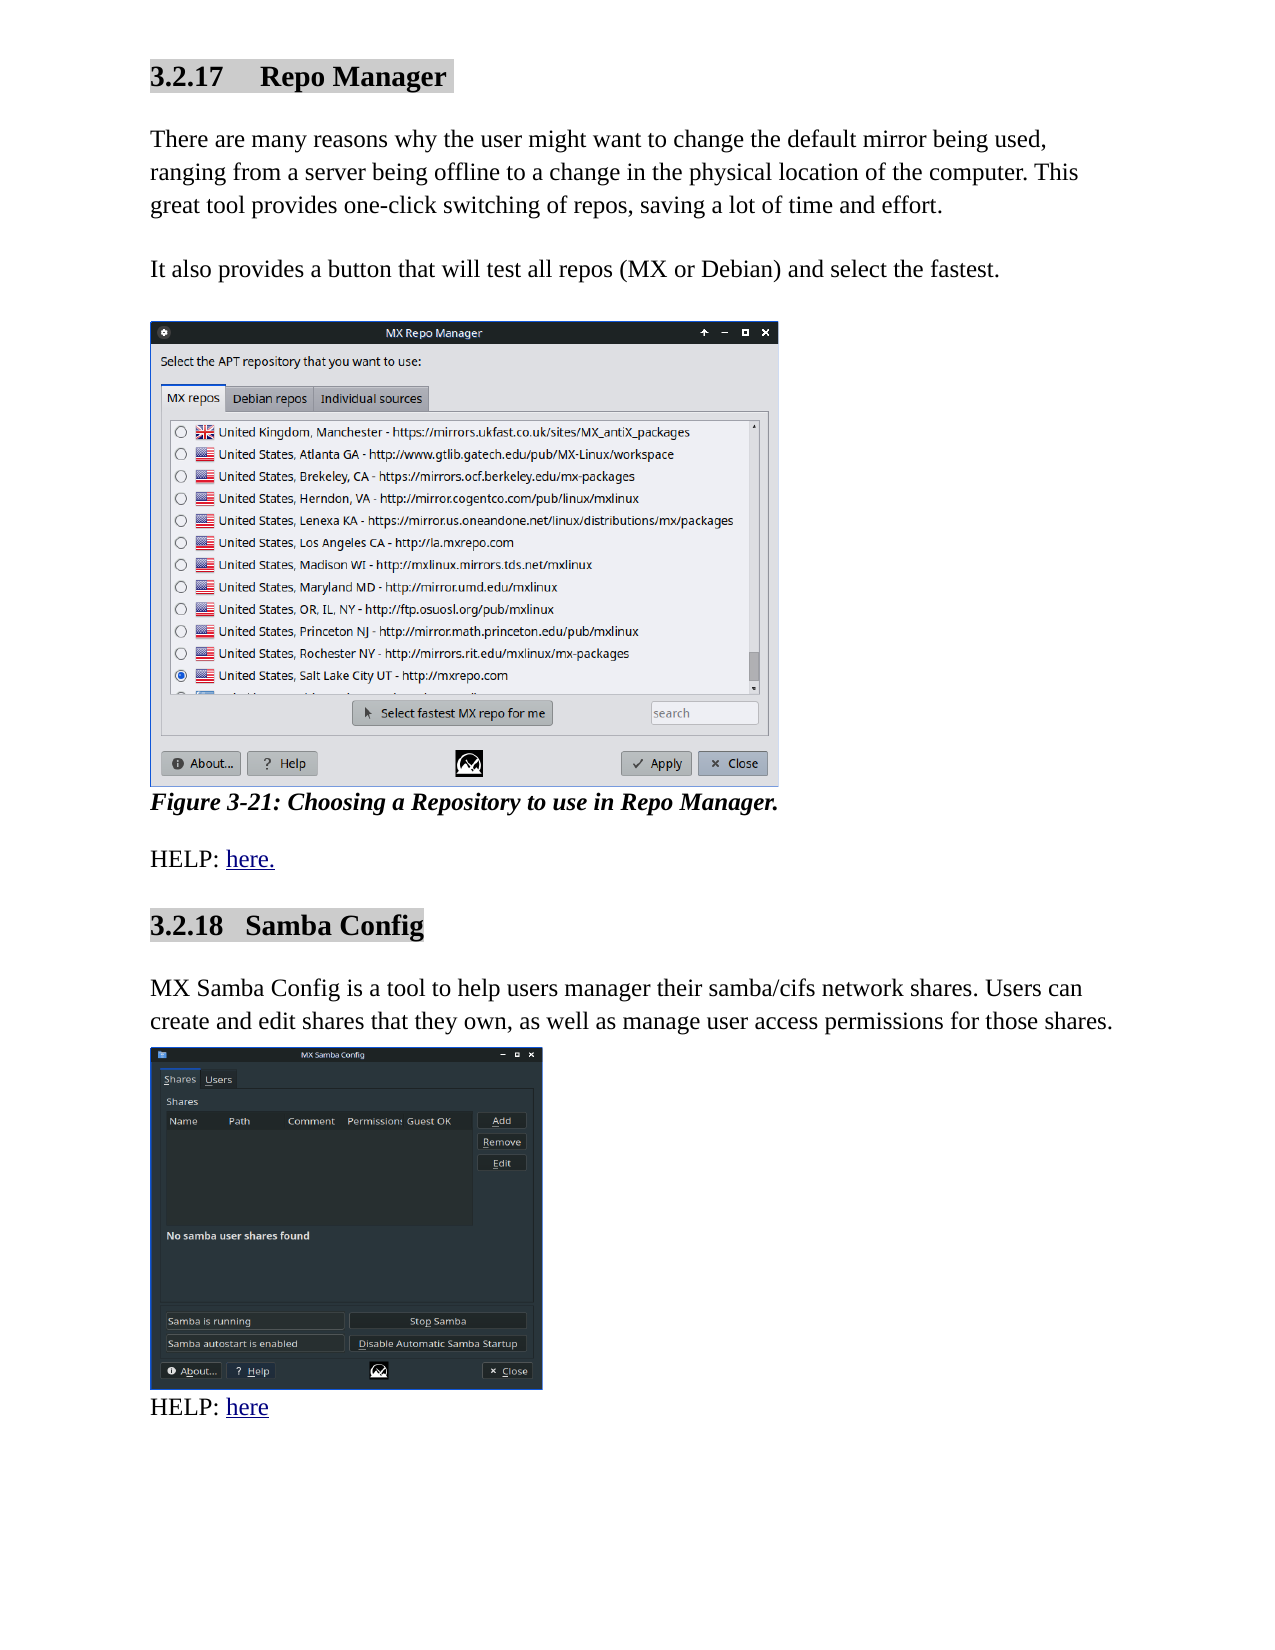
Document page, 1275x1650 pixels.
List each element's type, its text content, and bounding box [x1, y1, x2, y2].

text MX Samba Config is a tool to help users manager their samba/cifs network shares. Users can create and edit shares that they own, as well as manage user access permissions for those shares. [150, 973, 1125, 1035]
text There are many reasons why the user might want to change the default mirror being used, ranging from a server being offline to a change in the physical location of the computer. This great tool provides one-click switching of repos, saving a lot of time and effort. [150, 124, 1125, 219]
picture [150, 1047, 543, 1390]
text HELP: here [150, 1392, 1125, 1420]
subtitle 3.2.18 Samba Config [424, 908, 1125, 942]
subtitle 3.2.17 Repo Manager [454, 59, 1125, 93]
text Figure 3-21: Choosing a Repository to use in Repo Manager. [150, 316, 1125, 816]
picture [150, 321, 779, 787]
text HELP: here. [150, 844, 1125, 872]
text It also provides a button that will test all repos (MX or Debian) and select the fastest. [150, 254, 1125, 283]
